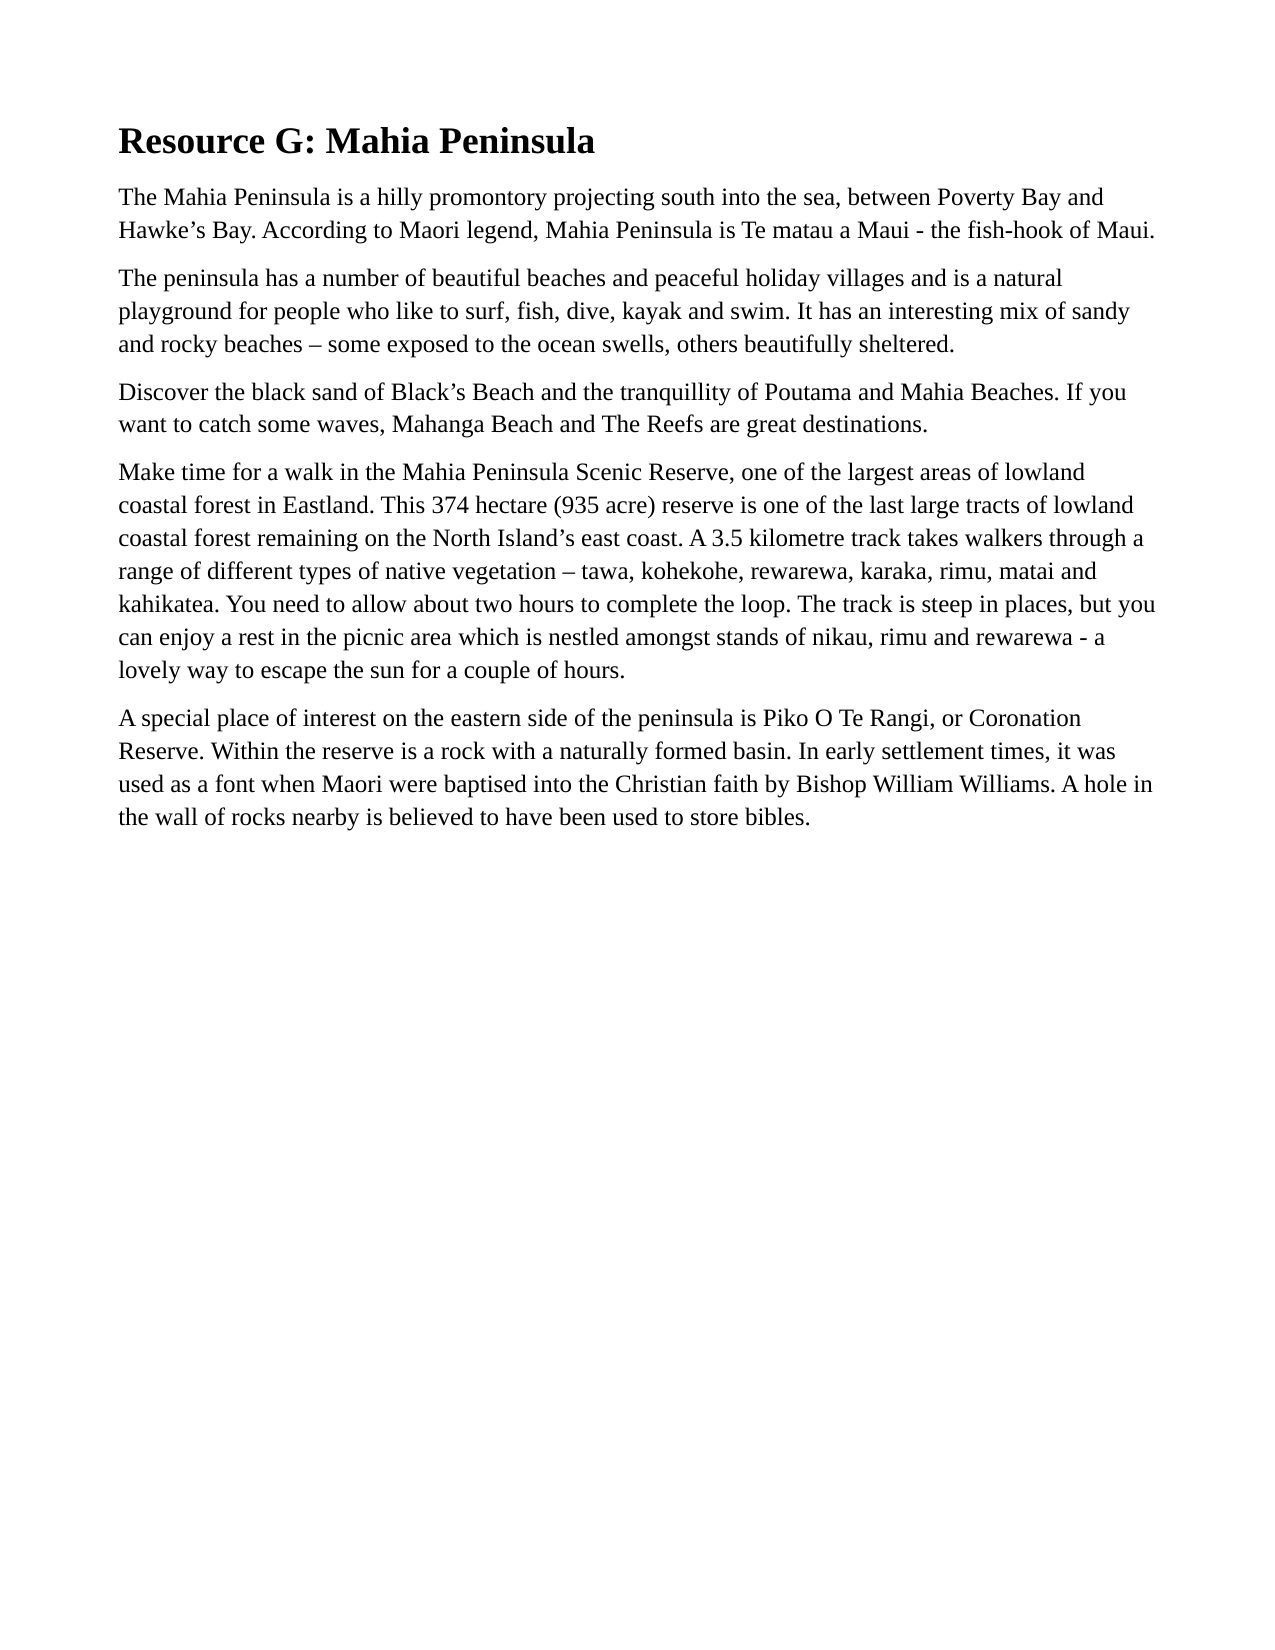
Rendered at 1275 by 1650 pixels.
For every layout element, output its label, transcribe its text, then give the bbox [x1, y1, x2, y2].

text Resource G: Mahia Peninsula [118, 118, 1157, 161]
text Discover the black sand of Black’s Beach and the tranquillity of Poutama and Mahia Beaches. If you want to catch some waves, Mahanga Beach and The Reefs are great destinations. [118, 377, 1157, 438]
text A special place of interest on the eastern side of the peninsula is Piko O Te Rangi, or Coronation Reserve. Within the reserve is a rock with a naturally formed basin. In early settlement times, it was used as a font when Maori were baptised into the Christian faith by Bishop William Williams. A hole in the wall of rocks nearby is believed to have been used to store bibles. [118, 703, 1157, 831]
text Make time for a walk in the Mahia Peninsula Scenic Reserve, one of the largest areas of lowland coastal forest in Eastland. This 374 hectare (935 acre) reserve is one of the last large tracts of lowland coastal forest remaining on the North Island’s east coast. A 3.5 kilometre track takes walkers through a range of different types of native vegetation – tawa, kohekohe, rewarewa, karaka, rimu, matai and kahikatea. You need to allow about two hours to complete the loop. The track is steep in places, but you can enjoy a rest in the picnic area which is nestled amongst stands of nikau, rimu and rewarewa - a lovely way to escape the sun for a couple of hours. [118, 457, 1157, 684]
text The peninsula has a number of beautiful beaches and peaceful holiday villages and is a natural playground for people who like to surf, fish, dive, kayak and swim. It has an interesting mix of sandy and rocky beaches – some exposed to the ocean swells, others beautifully sheltered. [118, 263, 1157, 358]
text The Mahia Peninsula is a hilly promontory projecting south into the sea, between Poverty Bay and Hawke’s Bay. According to Maori legend, Mahia Peninsula is Te matau a Maui - the fish-hook of Maui. [118, 182, 1157, 244]
